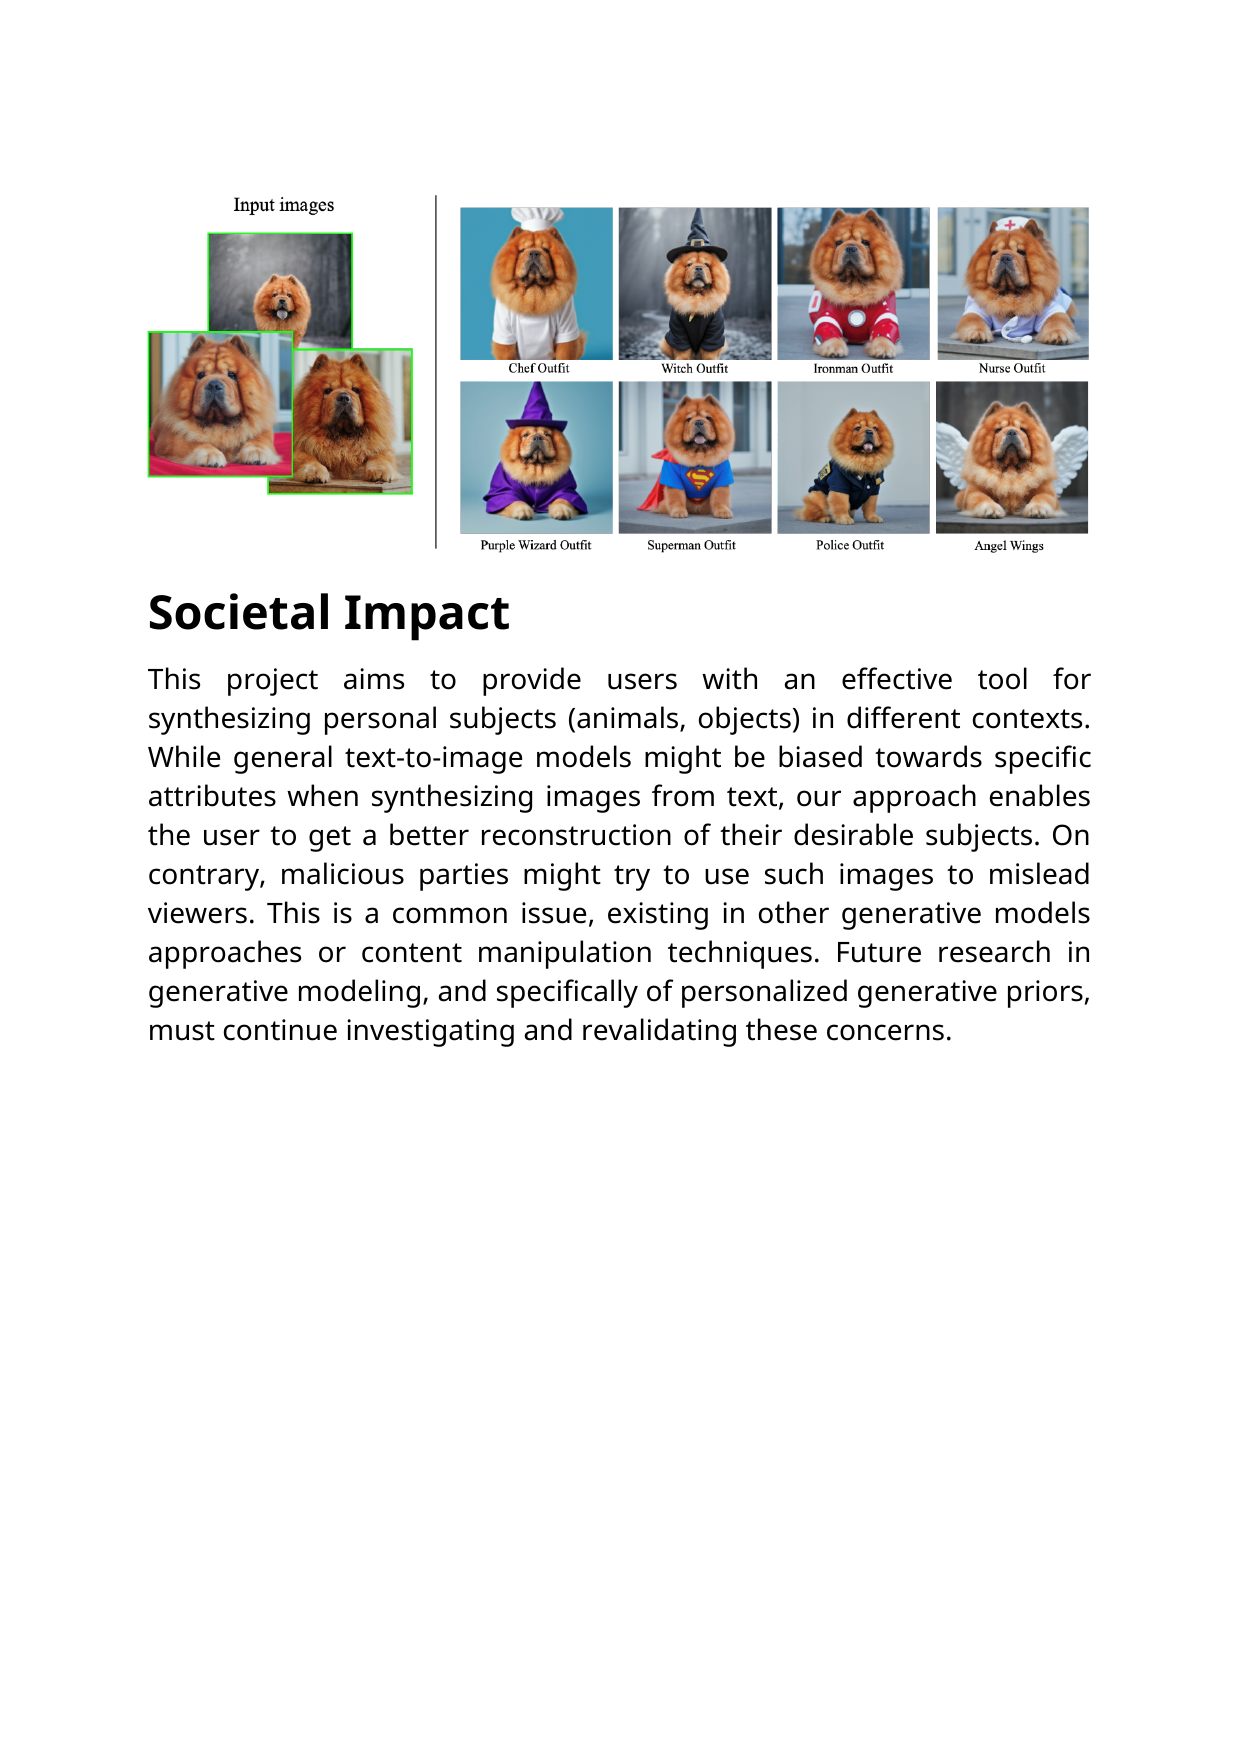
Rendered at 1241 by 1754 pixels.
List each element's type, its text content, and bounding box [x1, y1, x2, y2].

subtitle Societal Impact [148, 579, 1093, 643]
text This project aims to provide users with an effective tool for synthesizing personal subjects (animals, objects) in different contexts. While general text-to-image models might be biased towards specific attributes when synthesizing images from text, our approach enables the user to get a better reconstruction of their desirable subjects. On contrary, malicious parties might try to use such images to mislead viewers. This is a common issue, existing in other generative models approaches or content manipulation techniques. Future research in generative modeling, and specifically of personalized generative priors, must continue investigating and revalidating these concerns. [148, 658, 1093, 1049]
